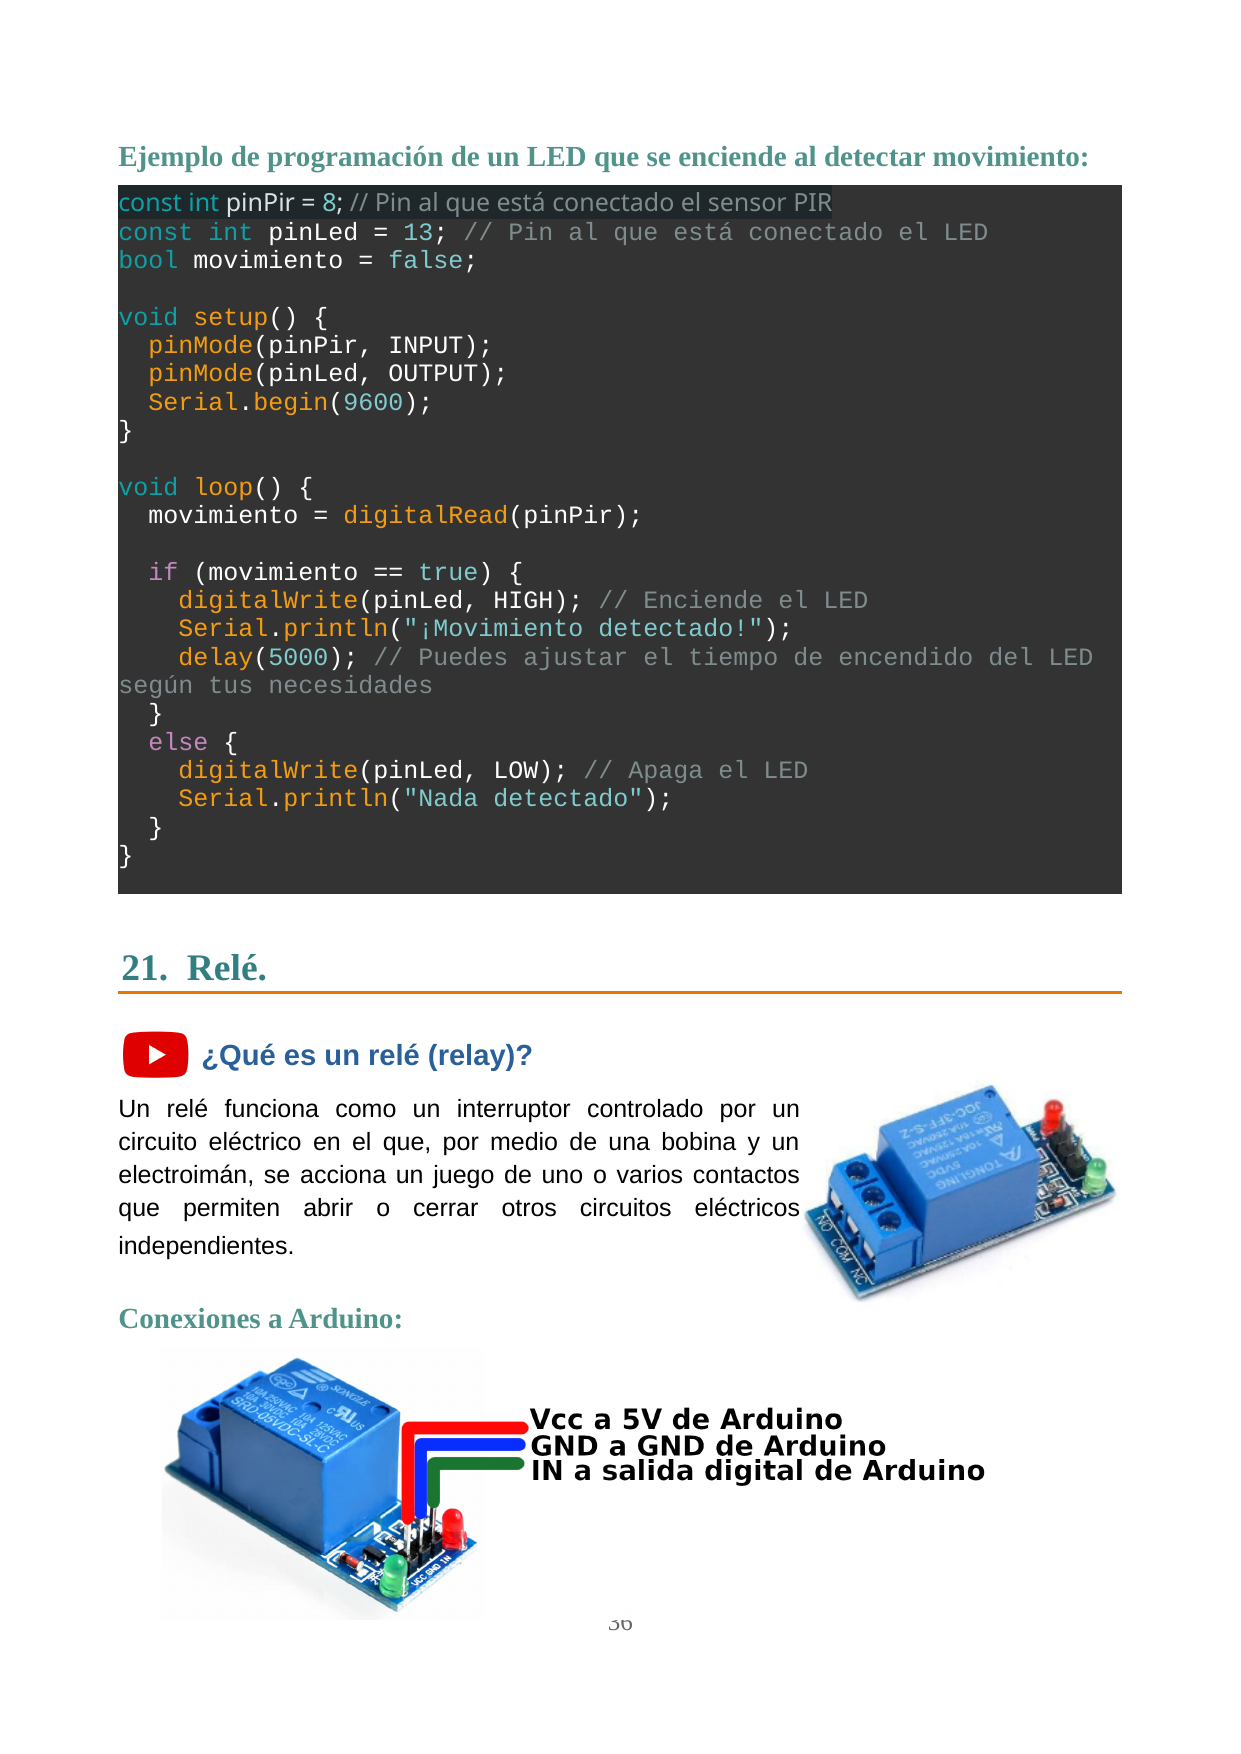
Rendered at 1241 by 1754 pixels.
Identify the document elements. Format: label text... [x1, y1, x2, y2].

text void loop() { [118, 474, 1122, 502]
subtitle Relé. [118, 942, 1122, 991]
text const int pinLed = 13; // Pin al que está conectado el LED [118, 219, 1122, 247]
text else { [118, 729, 1122, 757]
text bool movimiento = false; [118, 247, 1122, 276]
text delay(5000); // Puedes ajustar el tiempo de encendido del LED según tus necesidades [118, 644, 1122, 701]
text Serial.println("Nada detectado"); [118, 786, 1122, 814]
text } [118, 701, 1122, 729]
text digitalWrite(pinLed, HIGH); // Enciende el LED [118, 587, 1122, 616]
text pinMode(pinLed, OUTPUT); [118, 361, 1122, 389]
text pinMode(pinPir, INPUT); [118, 332, 1122, 361]
text } [118, 842, 1122, 871]
text if (movimiento == true) { [118, 559, 1122, 587]
text movimiento = digitalRead(pinPir); [118, 502, 1122, 531]
subtitle Conexiones a Arduino: [118, 1301, 1122, 1334]
text } [118, 814, 1122, 842]
text ¿Qué es un relé (relay)? [118, 1030, 1122, 1073]
text const int pinPir = 8; // Pin al que está conectado el sensor PIR [118, 185, 1122, 219]
text Serial.begin(9600); [118, 389, 1122, 417]
text void setup() { [118, 304, 1122, 332]
text digitalWrite(pinLed, LOW); // Apaga el LED [118, 757, 1122, 786]
text Un relé funciona como un interruptor controlado por un circuito eléctrico en el que, por medio de una bobina y un electroimán, se acciona un juego de uno o varios contactos que permiten abrir o cerrar otros circuitos eléctricos independientes. [118, 1094, 801, 1261]
subtitle Ejemplo de programación de un LED que se enciende al detectar movimiento: [118, 139, 1122, 172]
text } [118, 417, 1122, 446]
text Serial.println("¡Movimiento detectado!"); [118, 616, 1122, 644]
picture [141, 1343, 998, 1620]
picture [801, 1072, 1121, 1319]
